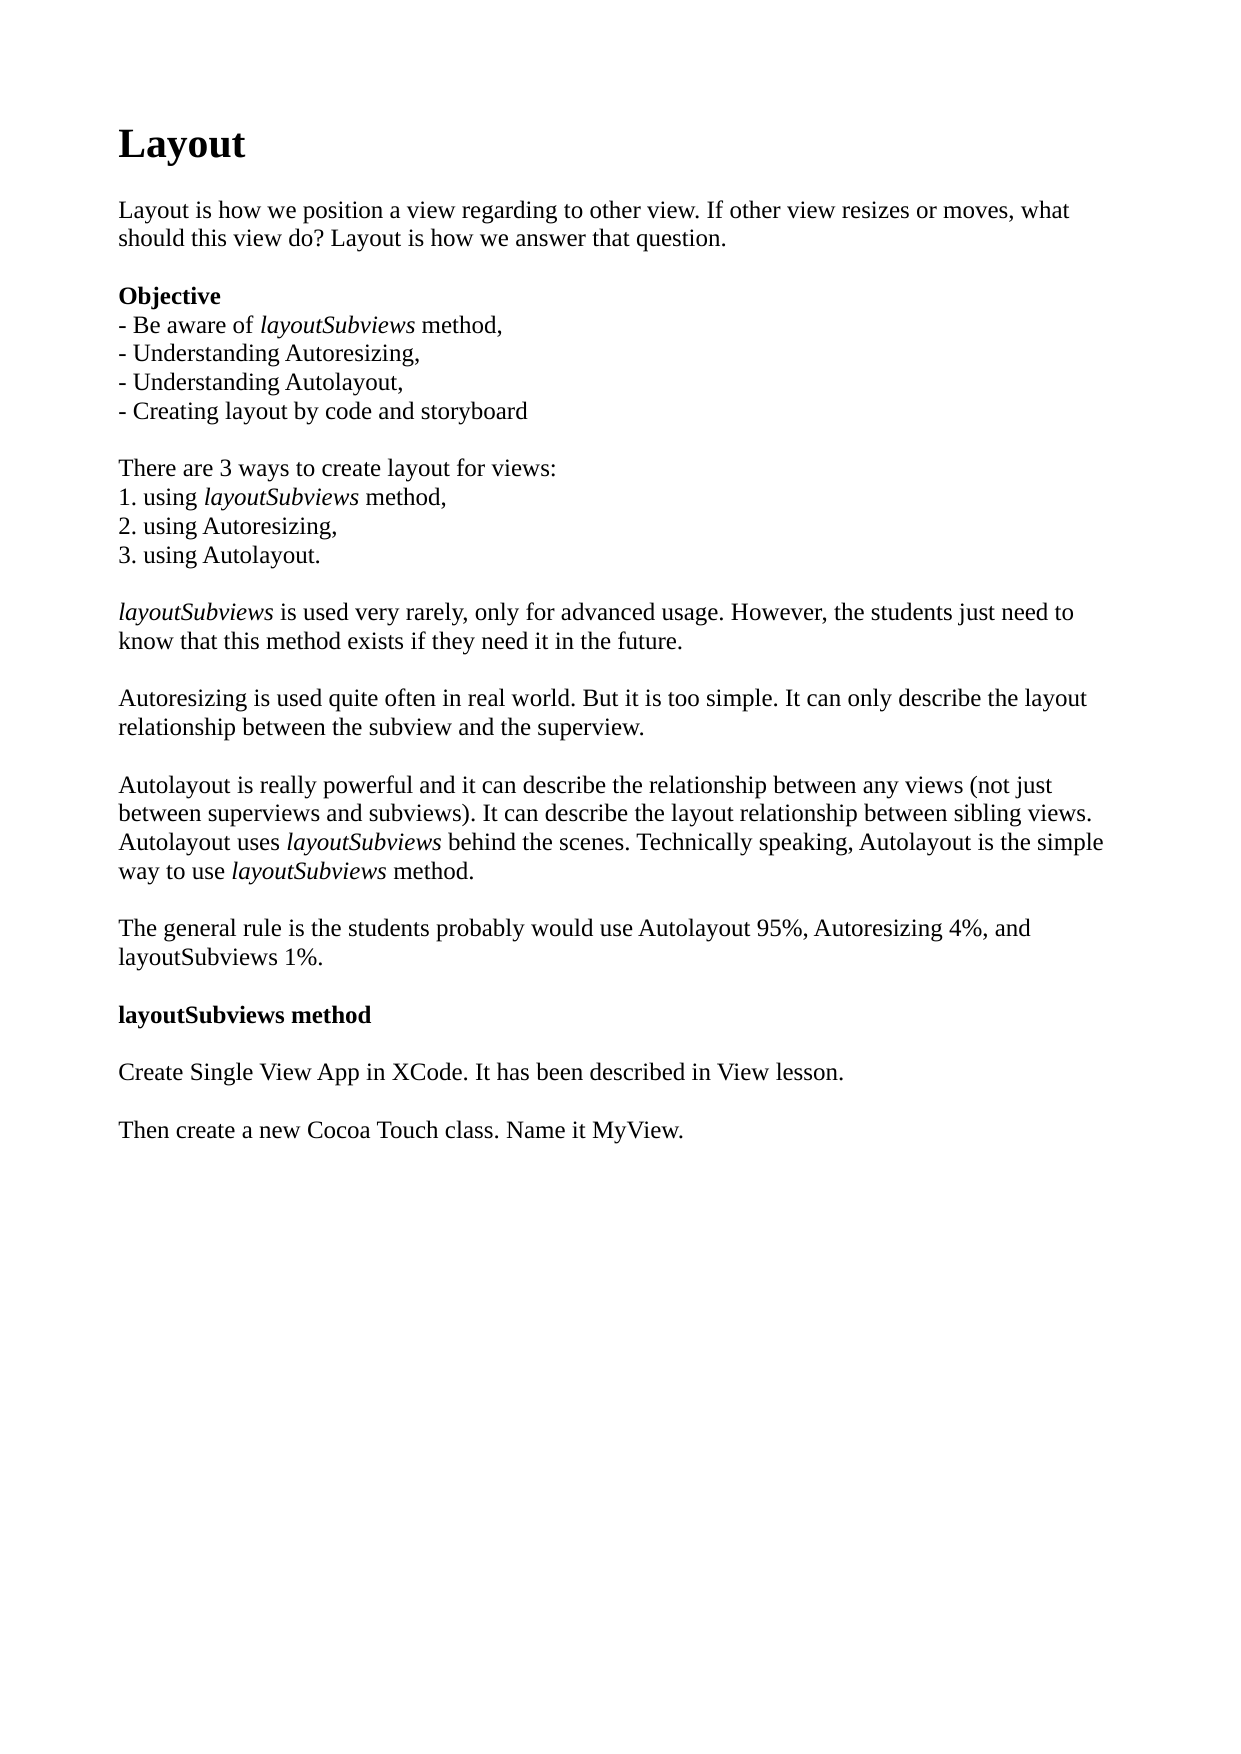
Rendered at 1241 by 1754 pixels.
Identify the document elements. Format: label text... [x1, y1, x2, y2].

text Layout is how we position a view regarding to other view. If other view resizes or moves, what should this view do? Layout is how we answer that question. [118, 195, 1122, 252]
text - Be aware of layoutSubviews method, [118, 310, 1122, 338]
text 1. using layoutSubviews method, [118, 482, 1122, 511]
text There are 3 ways to create layout for views: [118, 453, 1122, 482]
text 2. using Autoresizing, [118, 511, 1122, 540]
text - Understanding Autolayout, [118, 367, 1122, 396]
text The general rule is the students probably would use Autolayout 95%, Autoresizing 4%, and layoutSubviews 1%. [118, 913, 1122, 971]
text - Creating layout by code and storyboard [118, 396, 1122, 425]
text layoutSubviews is used very rarely, only for advanced usage. However, the students just need to know that this method exists if they need it in the future. [118, 597, 1122, 655]
text Objective [118, 281, 1122, 310]
text Layout [118, 118, 1122, 166]
text - Understanding Autoresizing, [118, 338, 1122, 367]
text Create Single View App in XCode. It has been described in View lesson. [118, 1057, 1122, 1086]
text Then create a new Cocoa Touch class. Name it MyView. [118, 1115, 1122, 1143]
text 3. using Autolayout. [118, 540, 1122, 568]
text Autolayout is really powerful and it can describe the relationship between any views (not just between superviews and subviews). It can describe the layout relationship between sibling views. Autolayout uses layoutSubviews behind the scenes. Technically speaking, Autolayout is the simple way to use layoutSubviews method. [118, 770, 1122, 885]
text Autoresizing is used quite often in real world. But it is too simple. It can only describe the layout relationship between the subview and the superview. [118, 683, 1122, 741]
text layoutSubviews method [118, 1000, 1122, 1028]
